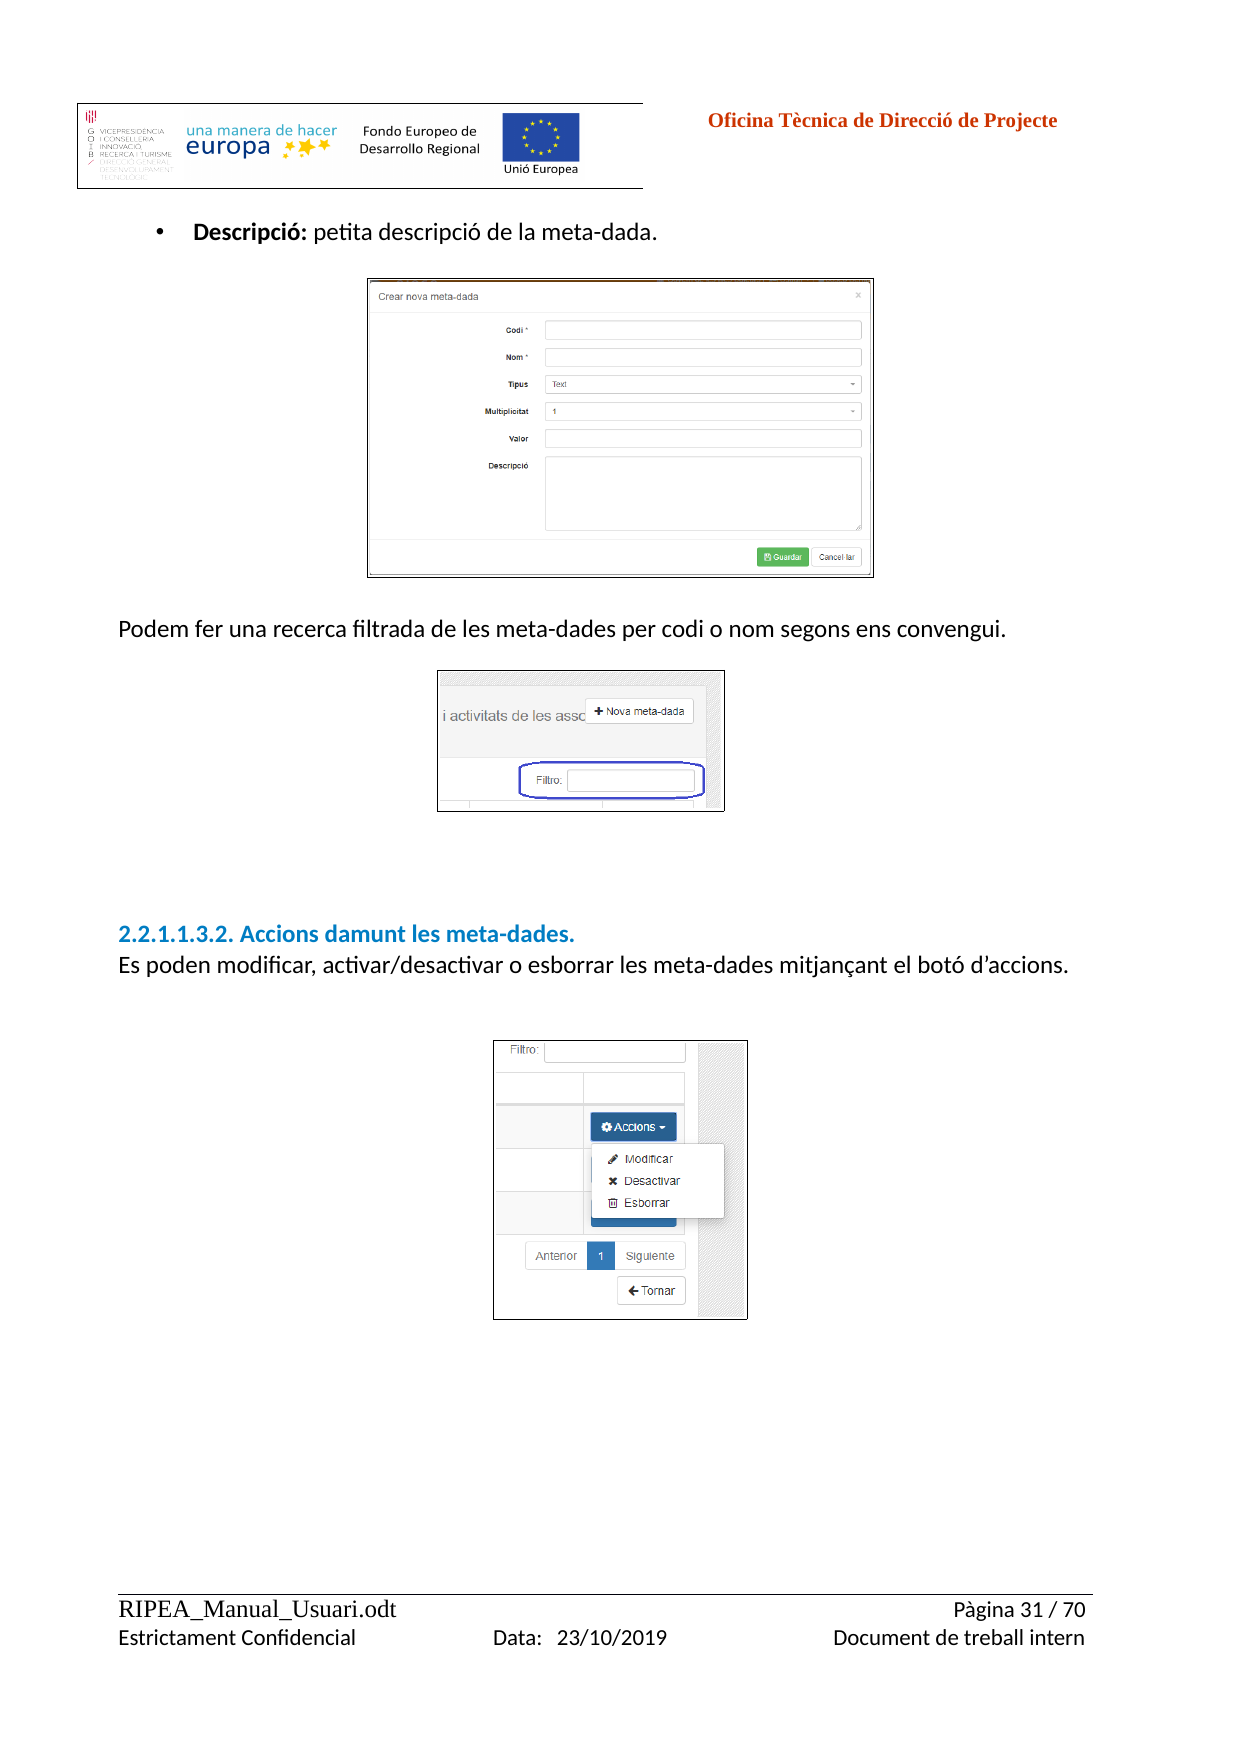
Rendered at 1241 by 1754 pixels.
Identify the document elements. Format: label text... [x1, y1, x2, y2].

picture [82, 108, 178, 182]
picture [496, 1043, 745, 1317]
picture [184, 108, 585, 182]
text Podem fer una recerca filtrada de les meta-dades per codi o nom segons ens convengui. [118, 613, 1122, 644]
text Es poden modificar, activar/desactivar o esborrar les meta-dades mitjançant el botó d’accions. [118, 949, 1122, 979]
picture [440, 672, 721, 808]
picture [369, 280, 871, 575]
subtitle 2.2.1.1.3.2. Accions damunt les meta-dades. [118, 918, 1122, 949]
list Descripció: petita descripció de la meta-dada. [156, 216, 1122, 247]
